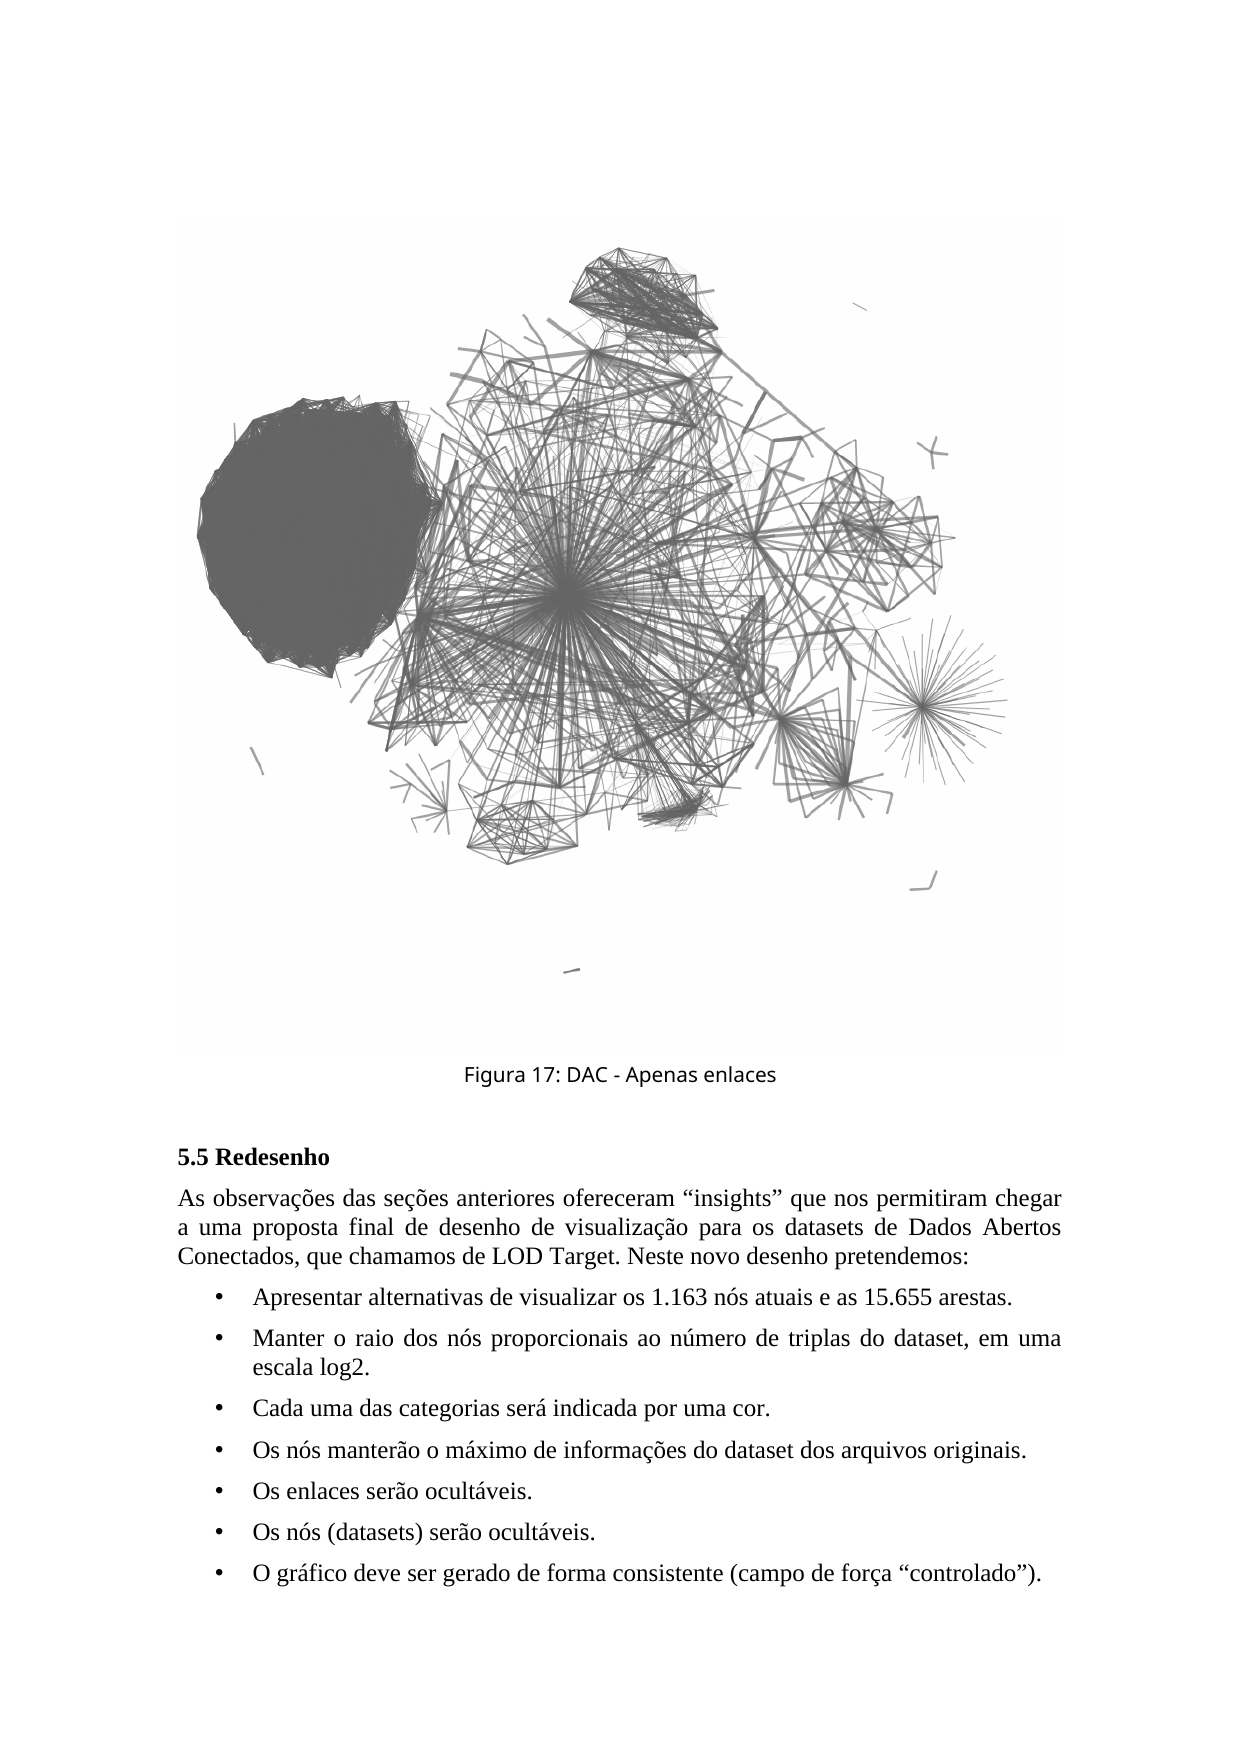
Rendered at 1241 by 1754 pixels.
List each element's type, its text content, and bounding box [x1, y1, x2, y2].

list Os nós manterão o máximo de informações do dataset dos arquivos originais. [215, 1435, 1063, 1463]
list Manter o raio dos nós proporcionais ao número de triplas do dataset, em uma escala log2. [215, 1323, 1063, 1381]
list Cada uma das categorias será indicada por uma cor. [215, 1393, 1063, 1422]
list Os nós (datasets) serão ocultáveis. [215, 1517, 1063, 1546]
list O gráfico deve ser gerado de forma consistente (campo de força “controlado”). [215, 1558, 1063, 1587]
list Apresentar alternativas de visualizar os 1.163 nós atuais e as 15.655 arestas. [215, 1282, 1063, 1311]
subtitle 5.5 Redesenho [177, 1142, 1063, 1171]
text Figura 17: DAC - Apenas enlaces [177, 1055, 1063, 1088]
picture [177, 219, 1063, 1055]
list Os enlaces serão ocultáveis. [215, 1476, 1063, 1505]
text As observações das seções anteriores ofereceram “insights” que nos permitiram chegar a uma proposta final de desenho de visualização para os datasets de Dados Abertos Conectados, que chamamos de LOD Target. Neste novo desenho pretendemos: [177, 1183, 1063, 1270]
